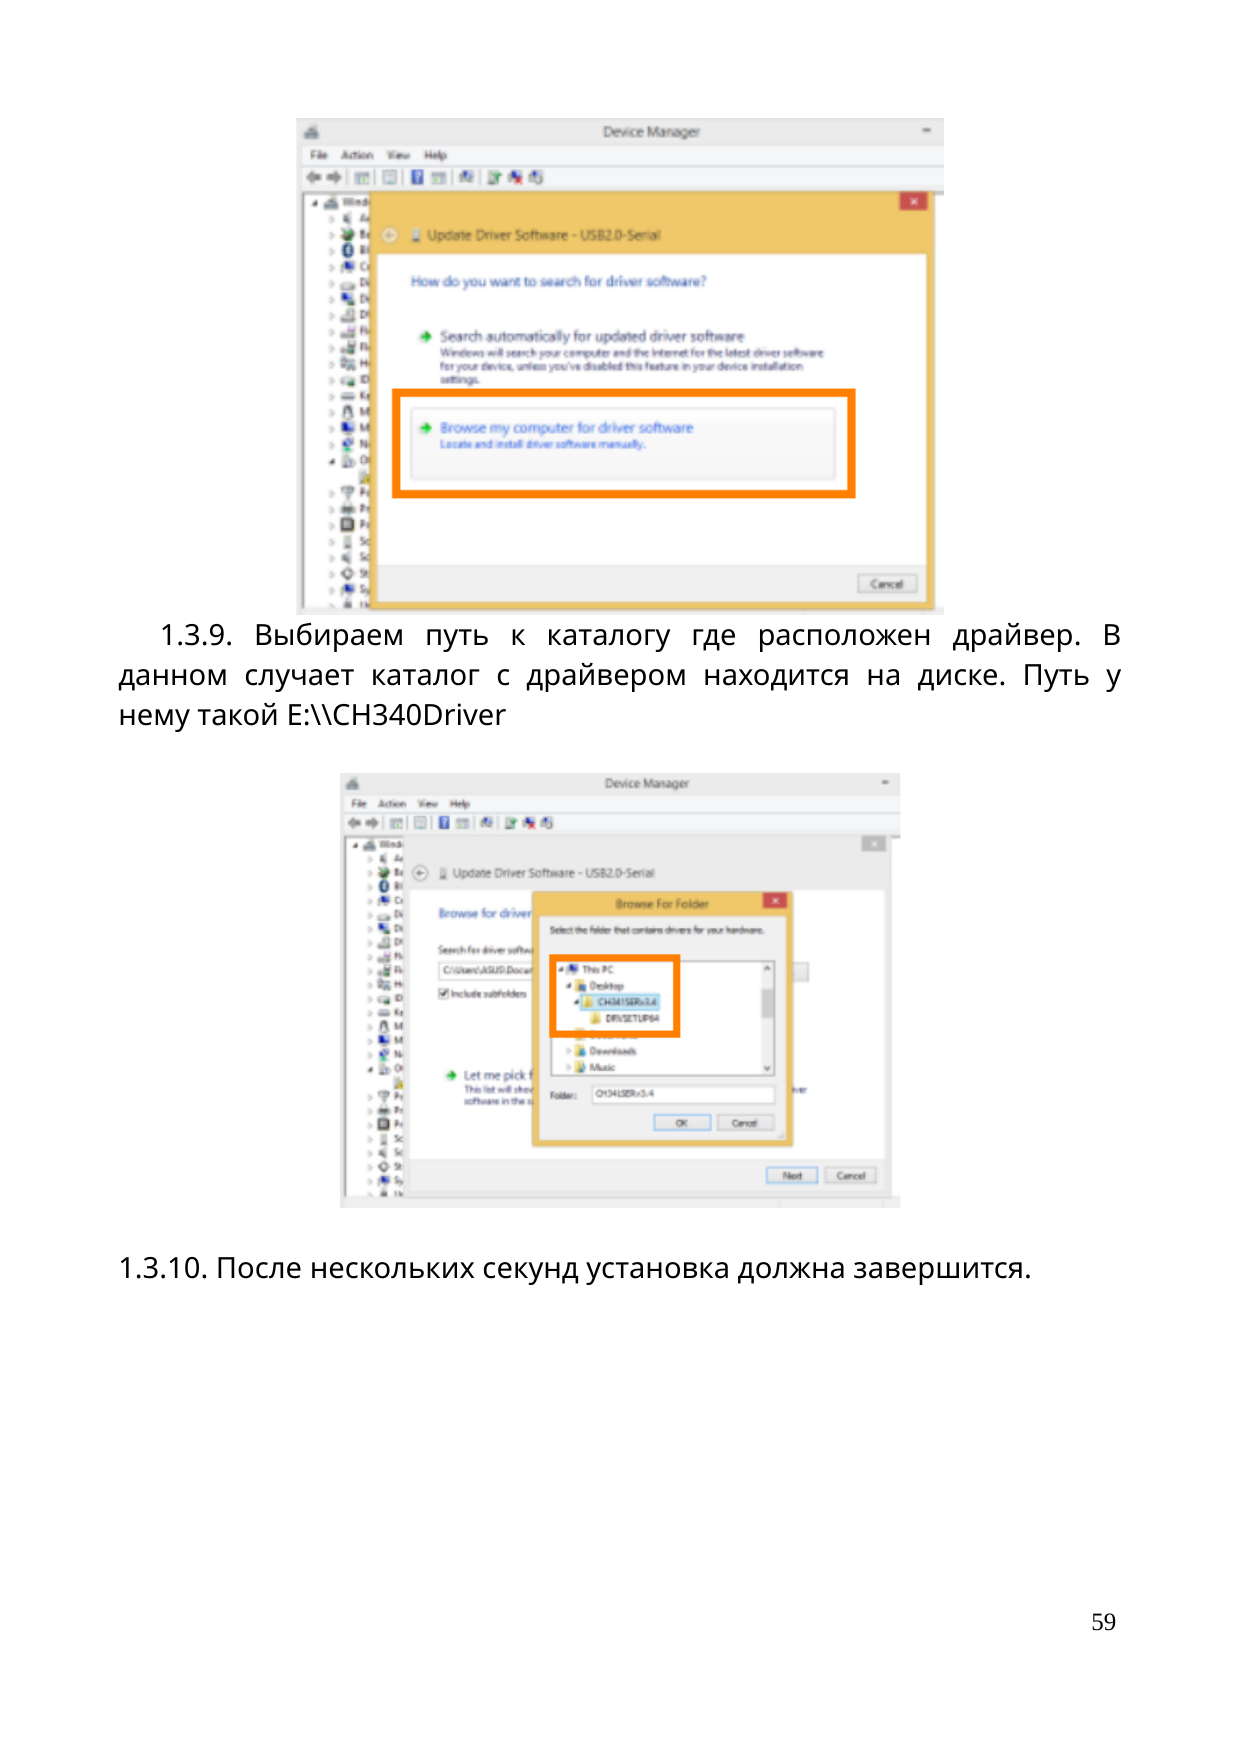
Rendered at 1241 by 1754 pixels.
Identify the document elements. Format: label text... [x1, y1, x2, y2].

picture [296, 118, 944, 615]
picture [339, 773, 901, 1208]
text 1.3.10. После нескольких секунд установка должна завершится. [118, 1247, 1122, 1287]
text 1.3.9. Выбираем путь к каталогу где расположен драйвер. В данном случает каталог с драйвером находится на диске. Путь у нему такой E:\\CH340Driver [118, 118, 1122, 734]
